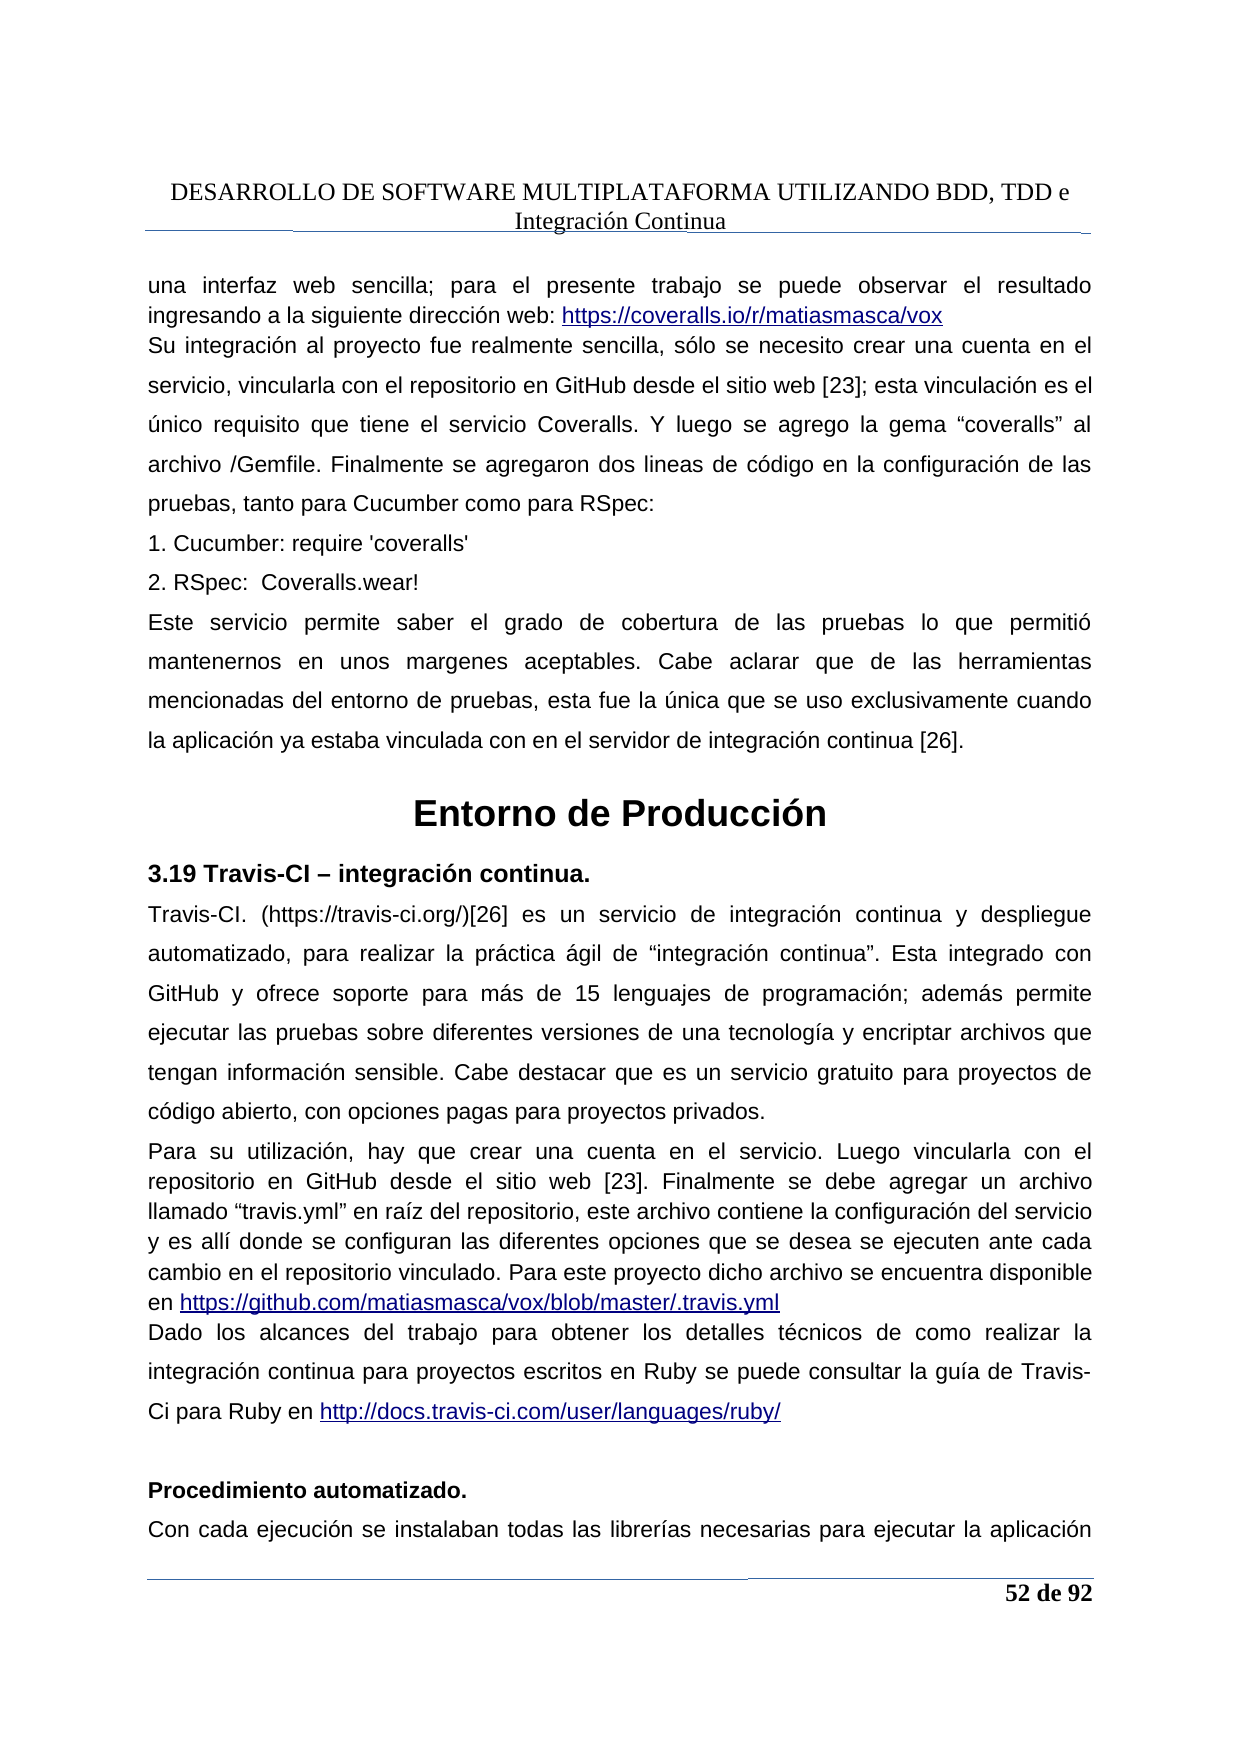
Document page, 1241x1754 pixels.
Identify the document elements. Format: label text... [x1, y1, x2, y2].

text Travis-CI. (https://travis-ci.org/)[26] es un servicio de integración continua y despliegue automatizado, para realizar la práctica ágil de “integración continua”. Esta integrado con GitHub y ofrece soporte para más de 15 lenguajes de programación; además permite ejecutar las pruebas sobre diferentes versiones de una tecnología y encriptar archivos que tengan información sensible. Cabe destacar que es un servicio gratuito para proyectos de código abierto, con opciones pagas para proyectos privados. [148, 901, 1093, 1124]
subtitle 3.19 Travis-CI – integración continua. [148, 859, 1093, 888]
text 2. RSpec: Coveralls.wear! [148, 569, 1093, 595]
subtitle Entorno de Producción [148, 791, 1093, 834]
text Con cada ejecución se instalaban todas las librerías necesarias para ejecutar la aplicación [148, 1516, 1093, 1543]
text Dado los alcances del trabajo para obtener los detalles técnicos de como realizar la integración continua para proyectos escritos en Ruby se puede consultar la guía de Travis-Ci para Ruby en http://docs.travis-ci.com/user/languages/ruby/ [148, 1319, 1093, 1424]
text 1. Cucumber: require 'coveralls' [148, 529, 1093, 556]
text una interfaz web sencilla; para el presente trabajo se puede observar el resultado ingresando a la siguiente dirección web: https://coveralls.io/r/matiasmasca/vox [148, 272, 1093, 328]
text Su integración al proyecto fue realmente sencilla, sólo se necesito crear una cuenta en el servicio, vincularla con el repositorio en GitHub desde el sitio web [23]; esta vinculación es el único requisito que tiene el servicio Coveralls. Y luego se agrego la gema “coveralls” al archivo /Gemfile. Finalmente se agregaron dos lineas de código en la configuración de las pruebas, tanto para Cucumber como para RSpec: [148, 332, 1093, 516]
text Este servicio permite saber el grado de cobertura de las pruebas lo que permitió mantenernos en unos margenes aceptables. Cabe aclarar que de las herramientas mencionadas del entorno de pruebas, esta fue la única que se uso exclusivamente cuando la aplicación ya estaba vinculada con en el servidor de integración continua [26]. [148, 608, 1093, 753]
text Procedimiento automatizado. [148, 1477, 1093, 1503]
text Para su utilización, hay que crear una cuenta en el servicio. Luego vincularla con el repositorio en GitHub desde el sitio web [23]. Finalmente se debe agregar un archivo llamado “travis.yml” en raíz del repositorio, este archivo contiene la configuración del servicio y es allí donde se configuran las diferentes opciones que se desea se ejecuten ante cada cambio en el repositorio vinculado. Para este proyecto dicho archivo se encuentra disponible en https://github.com/matiasmasca/vox/blob/master/.travis.yml [148, 1138, 1093, 1315]
